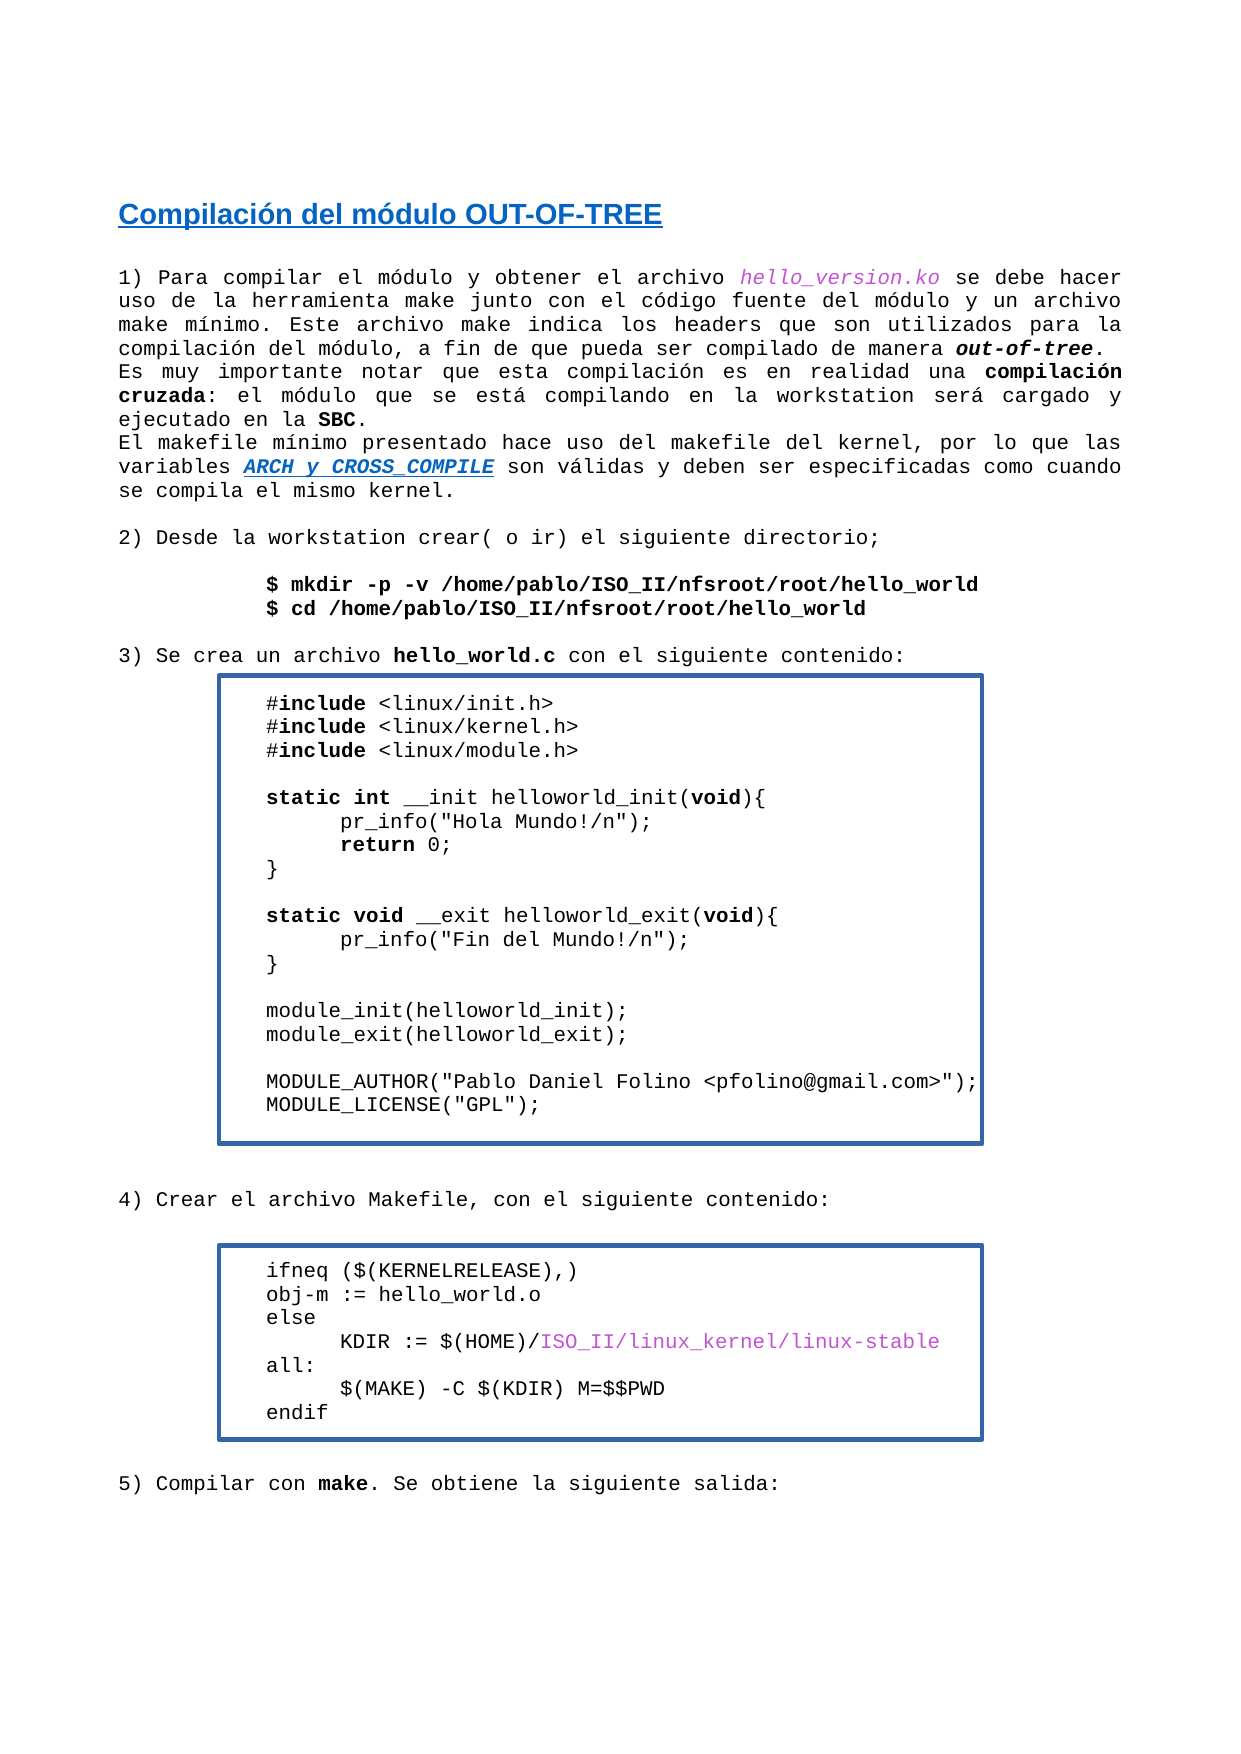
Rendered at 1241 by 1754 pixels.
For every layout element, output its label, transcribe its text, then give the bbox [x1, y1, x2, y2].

text #include <linux/init.h> [266, 692, 980, 716]
text [984, 692, 1122, 716]
text return 0; [266, 834, 980, 858]
text #include <linux/kernel.h> [266, 716, 980, 740]
text 3) Se crea un archivo hello_world.c con el siguiente contenido: [118, 645, 1122, 669]
text [984, 1023, 1122, 1047]
text 4) Crear el archivo Makefile, con el siguiente contenido: [118, 1189, 1122, 1213]
text $(MAKE) -C $(KDIR) M=$$PWD [266, 1378, 980, 1402]
text [984, 787, 1122, 811]
text [984, 858, 1122, 882]
text Es muy importante notar que esta compilación es en realidad una compilación cruzada: el módulo que se está compilando en la workstation será cargado y ejecutado en la SBC. [118, 361, 1122, 432]
text obj-m := hello_world.o [266, 1284, 980, 1307]
text [984, 1071, 1122, 1094]
text 2) Desde la workstation crear( o ir) el siguiente directorio; [118, 527, 1122, 551]
text module_exit(helloworld_exit); [266, 1023, 980, 1047]
text [984, 811, 1122, 834]
text endif [266, 1402, 980, 1426]
text MODULE_LICENSE("GPL"); [266, 1094, 980, 1118]
text [984, 1354, 1122, 1378]
text all: [266, 1354, 980, 1378]
text [984, 1378, 1122, 1402]
text module_init(helloworld_init); [266, 1000, 980, 1023]
text [984, 1094, 1122, 1118]
text KDIR := $(HOME)/ISO_II/linux_kernel/linux-stable [266, 1331, 980, 1354]
text 5) Compilar con make. Se obtiene la siguiente salida: [118, 1473, 1122, 1496]
text ifneq ($(KERNELRELEASE),) [266, 1260, 980, 1284]
text [984, 834, 1122, 858]
text El makefile mínimo presentado hace uso del makefile del kernel, por lo que las variables ARCH y CROSS_COMPILE son válidas y deben ser especificadas como cuando se compila el mismo kernel. [118, 432, 1122, 503]
text pr_info("Hola Mundo!/n"); [266, 811, 980, 834]
text [984, 1000, 1122, 1023]
text [984, 929, 1122, 953]
text MODULE_AUTHOR("Pablo Daniel Folino <pfolino@gmail.com>"); [266, 1071, 980, 1094]
subtitle Compilación del módulo OUT-OF-TREE [118, 197, 1122, 231]
text $ cd /home/pablo/ISO_II/nfsroot/root/hello_world [266, 598, 1122, 622]
text } [266, 953, 980, 976]
text [984, 740, 1122, 763]
text [984, 1402, 1122, 1426]
text pr_info("Fin del Mundo!/n"); [266, 929, 980, 953]
text [984, 1331, 1122, 1354]
text [984, 1260, 1122, 1284]
text static void __exit helloworld_exit(void){ [266, 905, 980, 929]
text [984, 1284, 1122, 1307]
text [984, 905, 1122, 929]
text } [266, 858, 980, 882]
text #include <linux/module.h> [266, 740, 980, 763]
text 1) Para compilar el módulo y obtener el archivo hello_version.ko se debe hacer uso de la herramienta make junto con el código fuente del módulo y un archivo make mínimo. Este archivo make indica los headers que son utilizados para la compilación del módulo, a fin de que pueda ser compilado de manera out-of-tree. [118, 267, 1122, 361]
text [984, 953, 1122, 976]
text else [266, 1307, 980, 1331]
text static int __init helloworld_init(void){ [266, 787, 980, 811]
text [984, 1307, 1122, 1331]
text [984, 716, 1122, 740]
text $ mkdir -p -v /home/pablo/ISO_II/nfsroot/root/hello_world [266, 574, 1122, 598]
